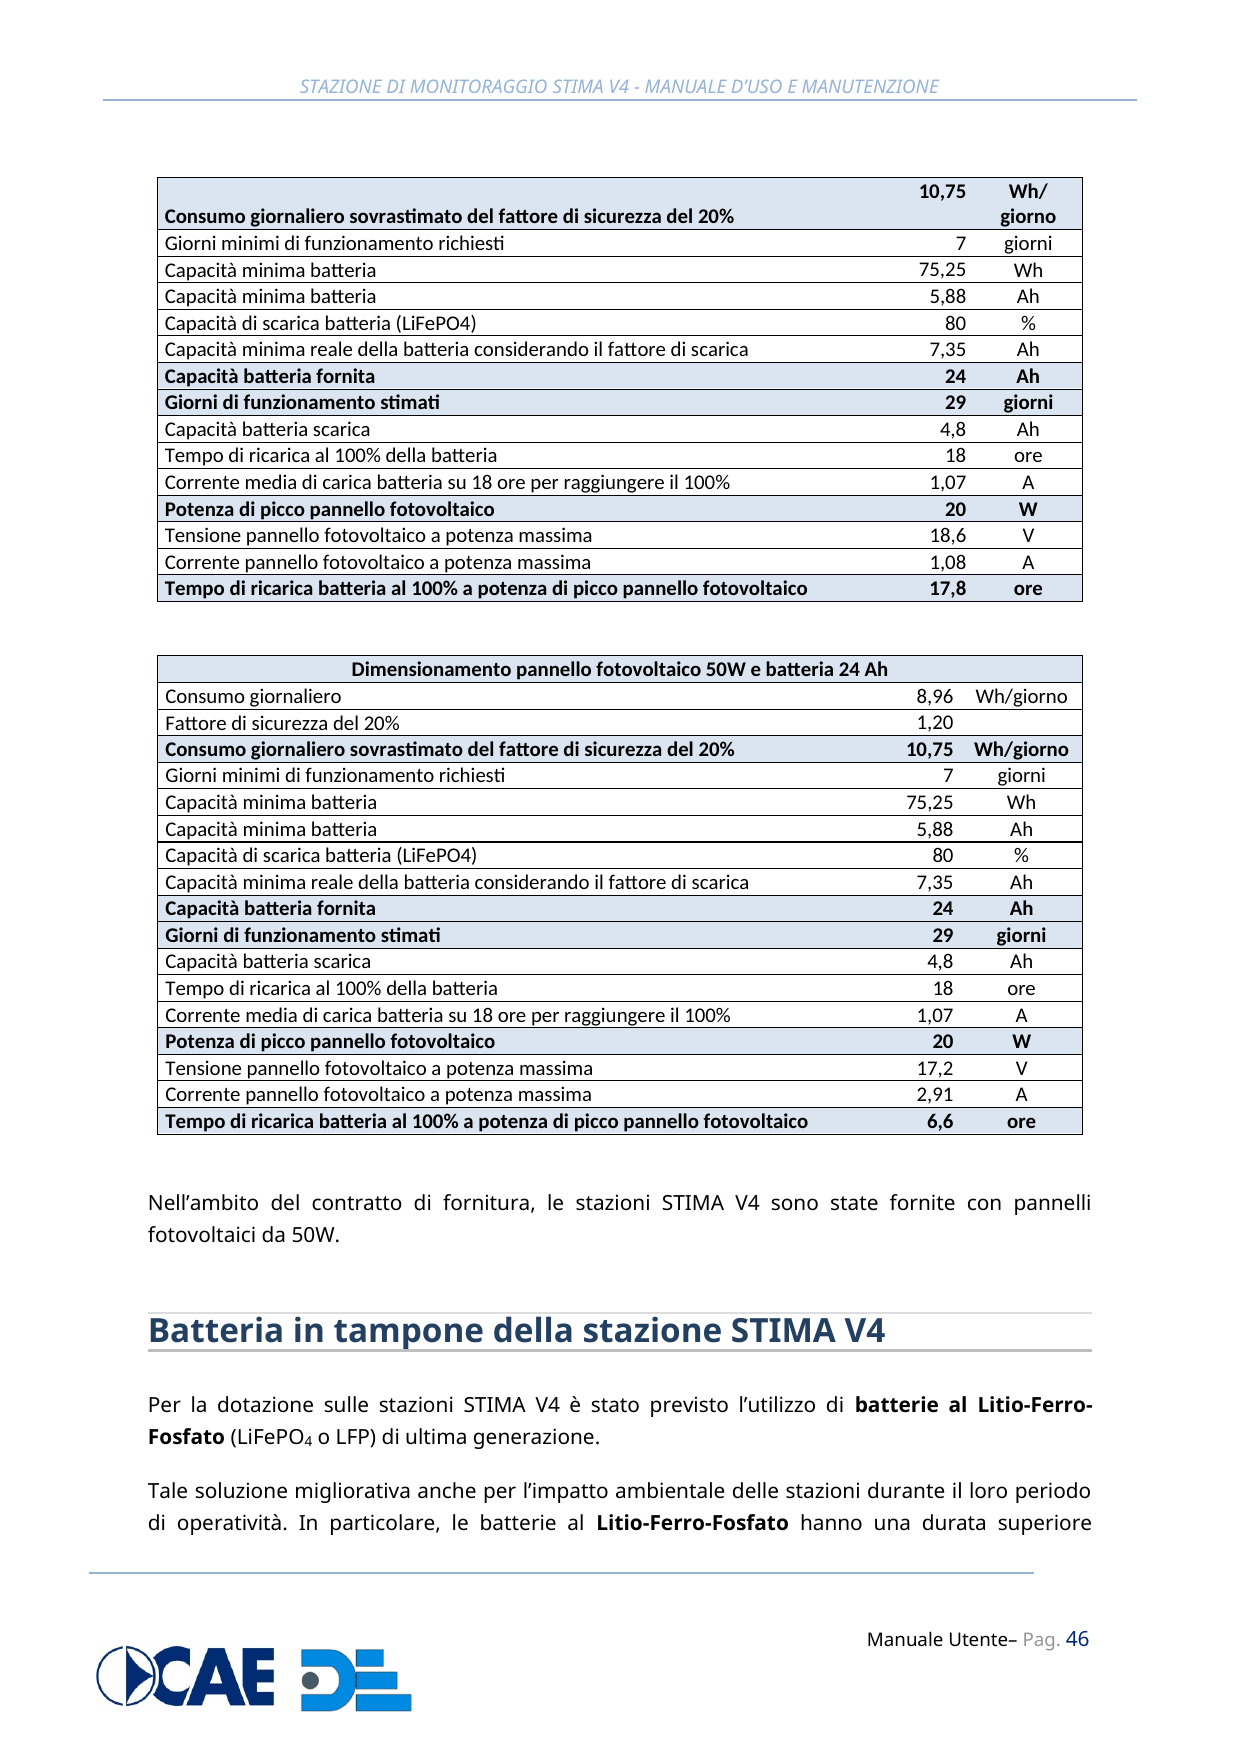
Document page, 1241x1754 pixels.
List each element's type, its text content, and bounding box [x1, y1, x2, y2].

table_cell giorni [973, 390, 1082, 415]
table_cell ore [961, 1108, 1082, 1133]
table_cell Wh [961, 789, 1082, 815]
table_cell Capacità batteria fornita [158, 363, 896, 388]
table_cell Capacità minima batteria [158, 257, 896, 282]
table_cell 29 [896, 922, 961, 948]
table_cell V [973, 522, 1082, 548]
table_cell Giorni di funzionamento stimati [158, 390, 896, 415]
table_cell 10,75 [896, 178, 973, 229]
table_cell 17,2 [896, 1055, 961, 1080]
table_cell Consumo giornaliero [158, 683, 896, 708]
table_cell 2,91 [896, 1081, 961, 1107]
table_cell ore [961, 975, 1082, 1001]
text Tale soluzione migliorativa anche per l’impatto ambientale delle stazioni durante il loro periodo di operatività. In particolare, le batterie al Litio-Ferro-Fosfato hanno una durata superiore [148, 1476, 1092, 1537]
table_cell W [973, 496, 1082, 521]
table_cell Consumo giornaliero sovrastimato del fattore di sicurezza del 20% [158, 736, 896, 762]
table_cell Tensione pannello fotovoltaico a potenza massima [158, 1055, 896, 1080]
table_cell 6,6 [896, 1108, 961, 1133]
table_cell Ah [961, 816, 1082, 841]
table_cell Corrente media di carica batteria su 18 ore per raggiungere il 100% [158, 469, 896, 495]
table_cell W [961, 1028, 1082, 1054]
table_cell Corrente pannello fotovoltaico a potenza massima [158, 1081, 896, 1107]
table_cell Capacità minima batteria [158, 283, 896, 309]
table_cell 10,75 [896, 736, 961, 762]
table_cell 80 [896, 843, 961, 868]
table_cell giorni [961, 763, 1082, 788]
table_cell Capacità minima reale della batteria considerando il fattore di scarica [158, 336, 896, 362]
table_cell Tempo di ricarica al 100% della batteria [158, 975, 896, 1001]
table_cell Corrente media di carica batteria su 18 ore per raggiungere il 100% [158, 1002, 896, 1027]
table_cell Ah [961, 949, 1082, 974]
table_cell 7,35 [896, 869, 961, 894]
table_cell 17,8 [896, 575, 973, 601]
table_cell A [961, 1081, 1082, 1107]
table_cell 24 [896, 363, 973, 388]
table_cell Consumo giornaliero sovrastimato del fattore di sicurezza del 20% [158, 178, 896, 229]
table_cell 1,07 [896, 1002, 961, 1027]
table_cell Corrente pannello fotovoltaico a potenza massima [158, 549, 896, 574]
table_cell Wh/giorno [961, 736, 1082, 762]
table_cell % [961, 843, 1082, 868]
table_cell Capacità di scarica batteria (LiFePO4) [158, 310, 896, 335]
table_cell Tensione pannello fotovoltaico a potenza massima [158, 522, 896, 548]
table_cell Ah [973, 283, 1082, 309]
table_cell Ah [973, 336, 1082, 362]
table_cell 7 [896, 763, 961, 788]
table_cell Ah [973, 416, 1082, 442]
table_cell 7,35 [896, 336, 973, 362]
table_cell 24 [896, 896, 961, 921]
table_cell Ah [961, 869, 1082, 894]
table_cell 1,20 [896, 710, 961, 735]
table_cell Giorni minimi di funzionamento richiesti [158, 230, 896, 256]
table_cell Ah [961, 896, 1082, 921]
table_cell Tempo di ricarica batteria al 100% a potenza di picco pannello fotovoltaico [158, 575, 896, 601]
table_cell Fattore di sicurezza del 20% [158, 710, 896, 735]
table_cell 7 [896, 230, 973, 256]
table_cell 20 [896, 496, 973, 521]
table_cell V [961, 1055, 1082, 1080]
table_cell A [961, 1002, 1082, 1027]
table_cell 4,8 [896, 416, 973, 442]
table_cell 18 [896, 975, 961, 1001]
table_cell 18 [896, 443, 973, 468]
table_cell 29 [896, 390, 973, 415]
table_cell 4,8 [896, 949, 961, 974]
table_cell ore [973, 575, 1082, 601]
table_cell giorni [961, 922, 1082, 948]
table_cell Ah [973, 363, 1082, 388]
table_cell 80 [896, 310, 973, 335]
table_cell giorni [973, 230, 1082, 256]
table_cell Giorni di funzionamento stimati [158, 922, 896, 948]
table_cell 8,96 [896, 683, 961, 708]
table_cell 1,08 [896, 549, 973, 574]
text Per la dotazione sulle stazioni STIMA V4 è stato previsto l’utilizzo di batterie al Litio-Ferro-Fosfato (LiFePO4 o LFP) di ultima generazione. [148, 1390, 1092, 1451]
table_cell Capacità di scarica batteria (LiFePO4) [158, 843, 896, 868]
table_cell 75,25 [896, 257, 973, 282]
table_cell ore [973, 443, 1082, 468]
table_cell Potenza di picco pannello fotovoltaico [158, 1028, 896, 1054]
table_cell Capacità batteria scarica [158, 949, 896, 974]
table_cell Potenza di picco pannello fotovoltaico [158, 496, 896, 521]
table_cell Capacità batteria scarica [158, 416, 896, 442]
table_cell 18,6 [896, 522, 973, 548]
table_cell Wh [973, 257, 1082, 282]
table_cell Wh/giorno [961, 683, 1082, 708]
table_cell 5,88 [896, 283, 973, 309]
subtitle Batteria in tampone della stazione STIMA V4 [148, 1314, 1092, 1349]
table_cell Capacità batteria fornita [158, 896, 896, 921]
table_cell Giorni minimi di funzionamento richiesti [158, 763, 896, 788]
table_cell Capacità minima batteria [158, 816, 896, 841]
table_cell Tempo di ricarica batteria al 100% a potenza di picco pannello fotovoltaico [158, 1108, 896, 1133]
table_cell [961, 710, 1082, 735]
table_cell 1,07 [896, 469, 973, 495]
text Nell’ambito del contratto di fornitura, le stazioni STIMA V4 sono state fornite con pannelli fotovoltaici da 50W. [148, 1188, 1092, 1249]
table_cell % [973, 310, 1082, 335]
table_cell Wh/giorno [973, 178, 1082, 229]
table_cell 75,25 [896, 789, 961, 815]
table_cell 20 [896, 1028, 961, 1054]
table_header Dimensionamento pannello fotovoltaico 50W e batteria 24 Ah [158, 656, 1082, 682]
table_cell 5,88 [896, 816, 961, 841]
table_cell Tempo di ricarica al 100% della batteria [158, 443, 896, 468]
table_cell Capacità minima batteria [158, 789, 896, 815]
table_cell A [973, 469, 1082, 495]
table_cell Capacità minima reale della batteria considerando il fattore di scarica [158, 869, 896, 894]
table_cell A [973, 549, 1082, 574]
